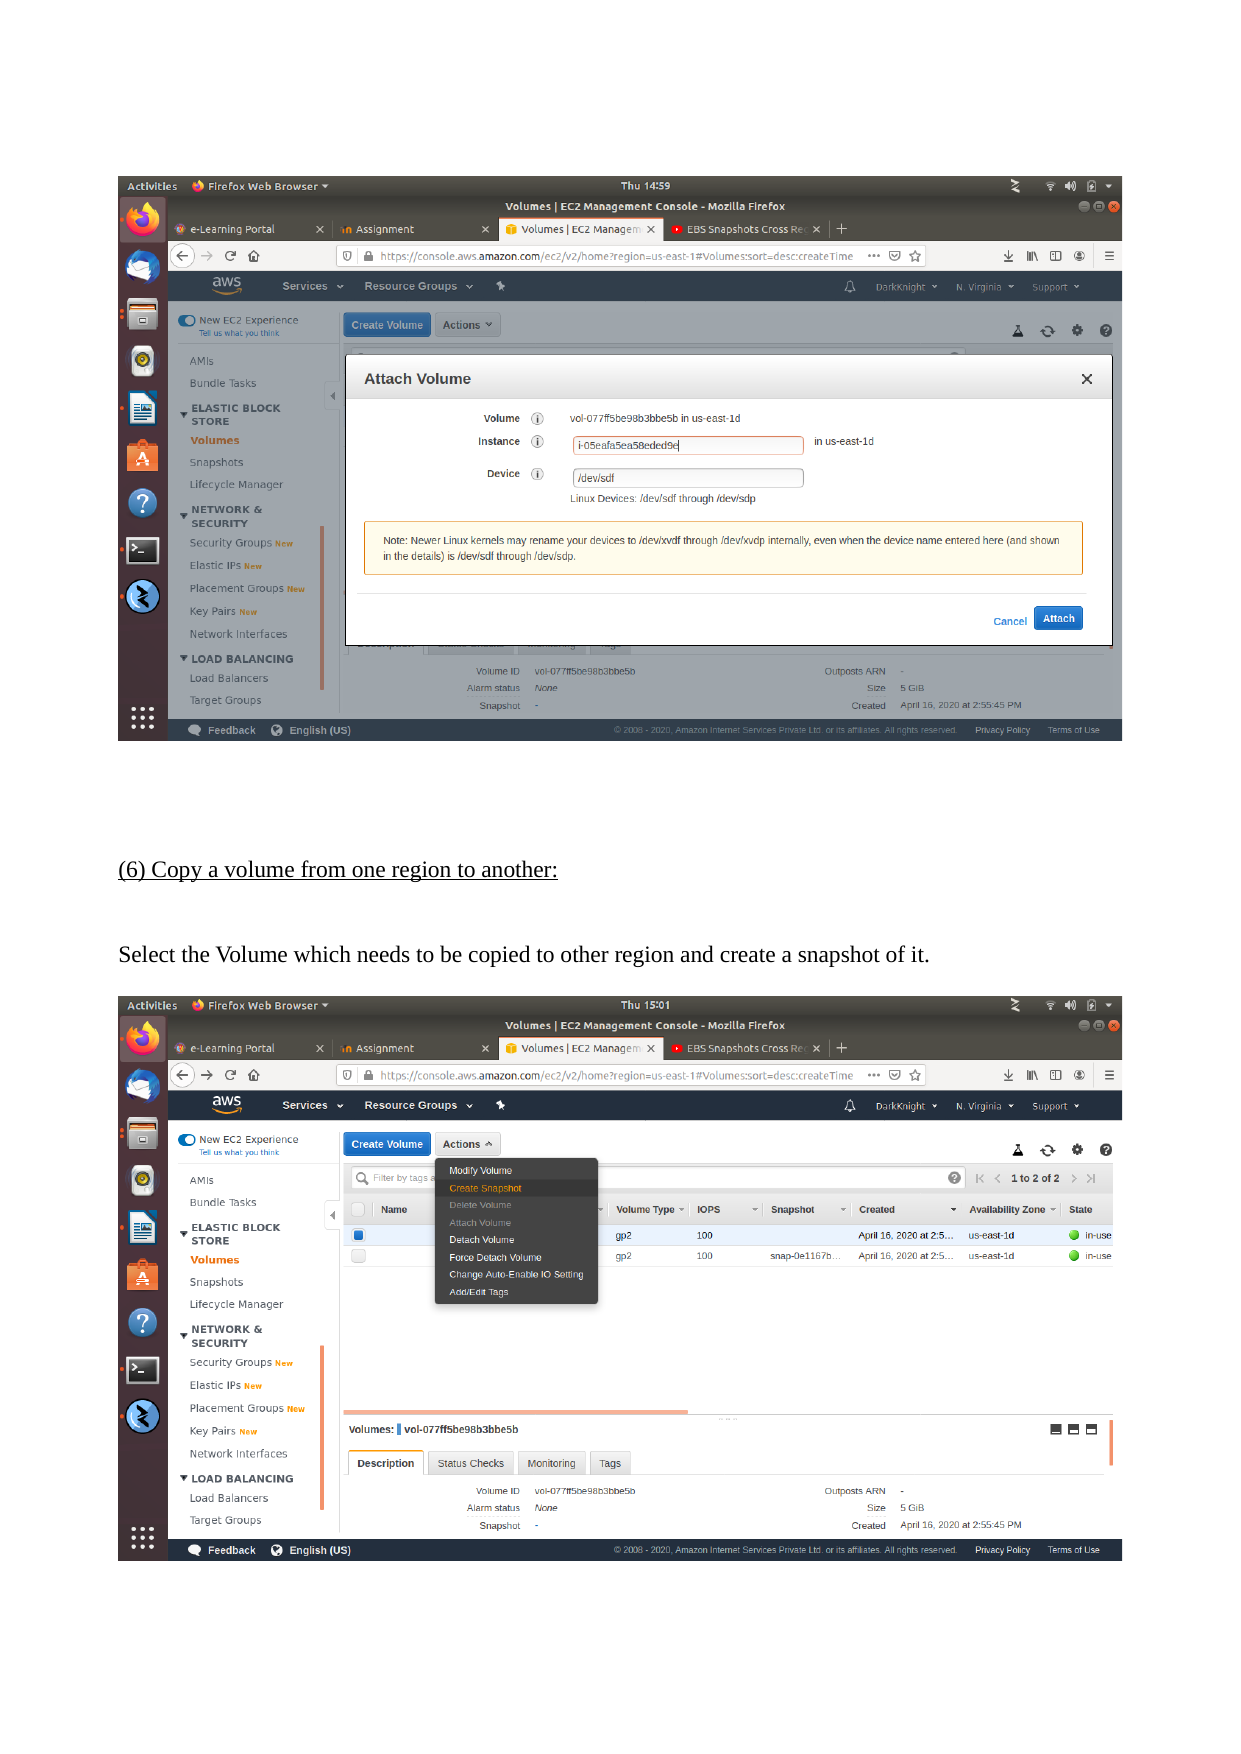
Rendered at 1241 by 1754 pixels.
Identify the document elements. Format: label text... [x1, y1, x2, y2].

picture [118, 176, 1123, 741]
text Select the Volume which needs to be copied to other region and create a snapshot of it. [118, 940, 1122, 967]
picture [118, 996, 1123, 1561]
text (6) Copy a volume from one region to another: [118, 856, 1122, 883]
